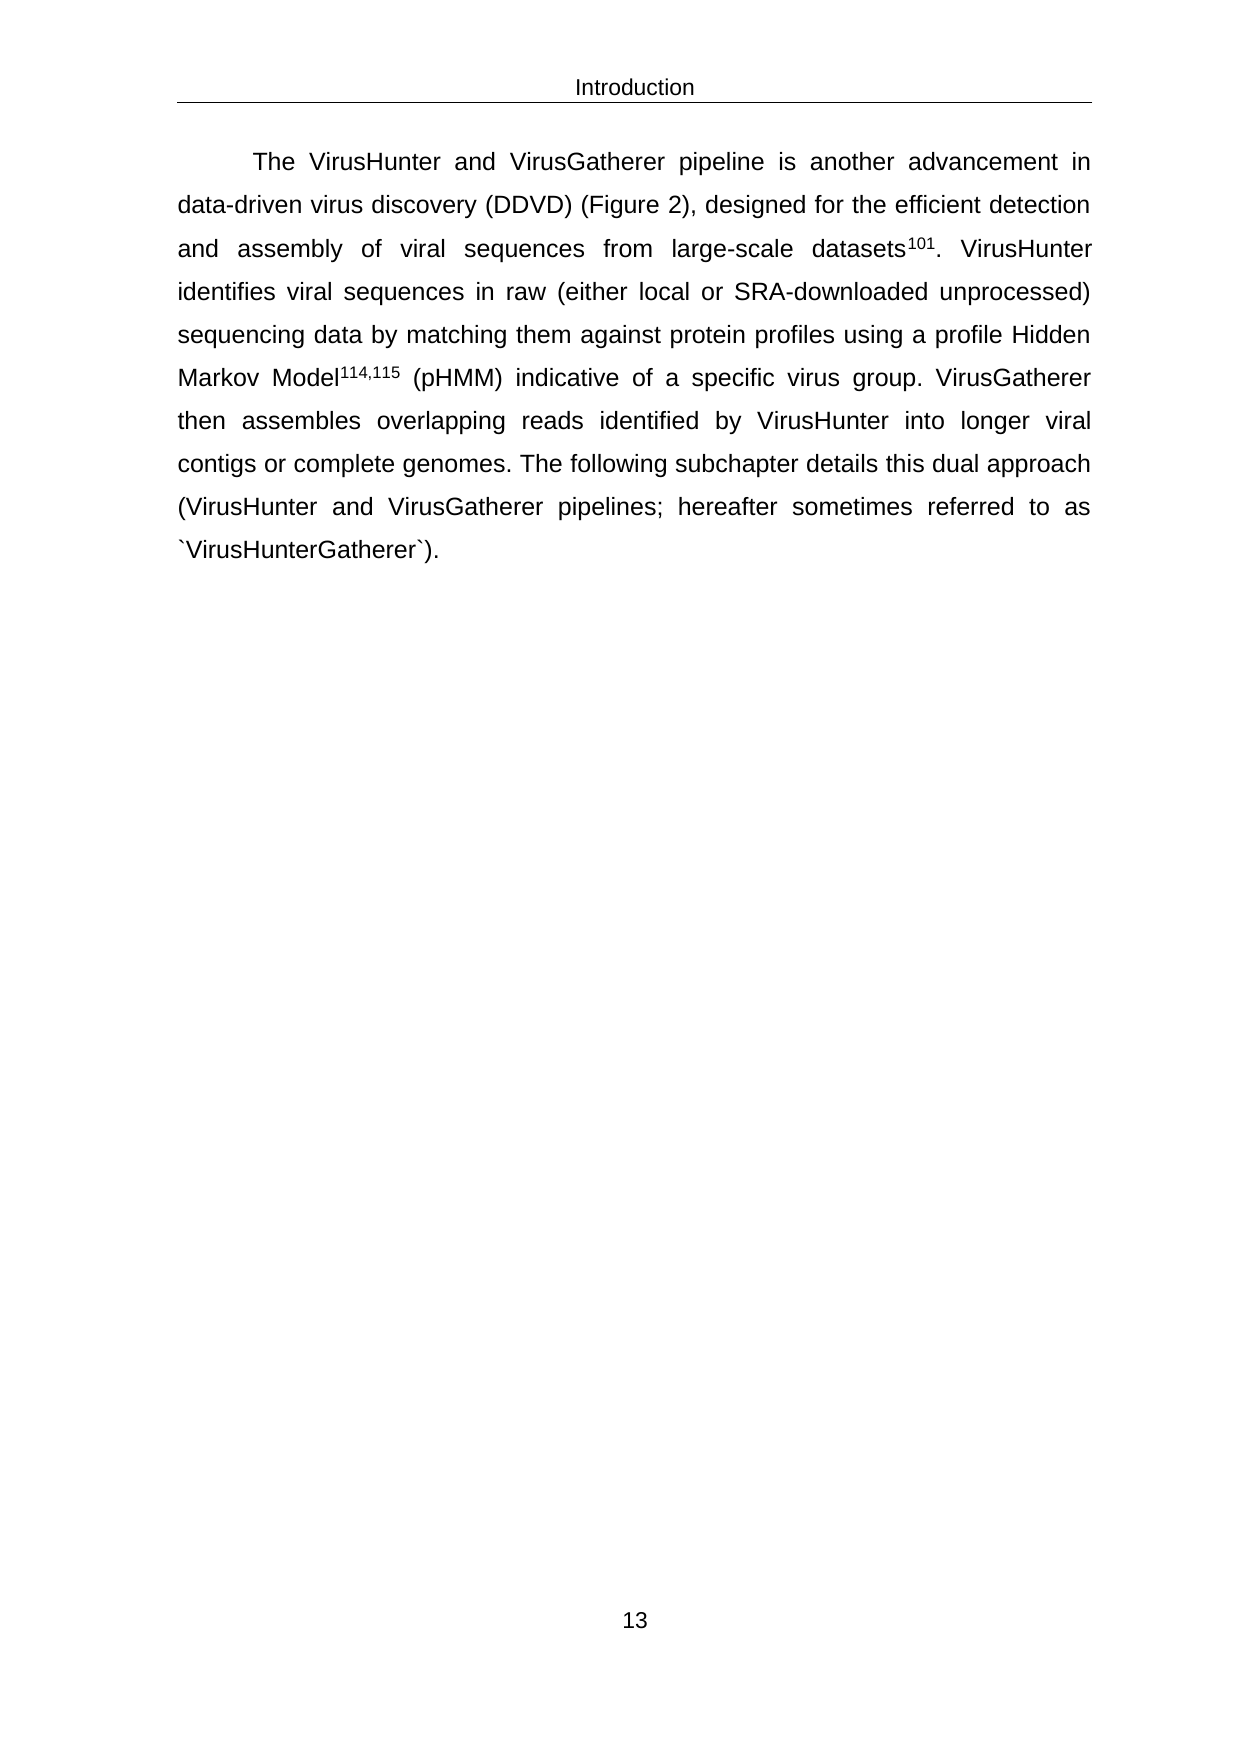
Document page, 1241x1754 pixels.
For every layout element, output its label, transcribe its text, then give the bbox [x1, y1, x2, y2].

text The VirusHunter and VirusGatherer pipeline is another advancement in data-driven virus discovery (DDVD) (Figure 2), designed for the efficient detection and assembly of viral sequences from large-scale datasets101. VirusHunter identifies viral sequences in raw (either local or SRA-downloaded unprocessed) sequencing data by matching them against protein profiles using a profile Hidden Markov Model114,115 (pHMM) indicative of a specific virus group. VirusGatherer then assembles overlapping reads identified by VirusHunter into longer viral contigs or complete genomes. The following subchapter details this dual approach (VirusHunter and VirusGatherer pipelines; hereafter sometimes referred to as `VirusHunterGatherer`). [177, 147, 1092, 564]
